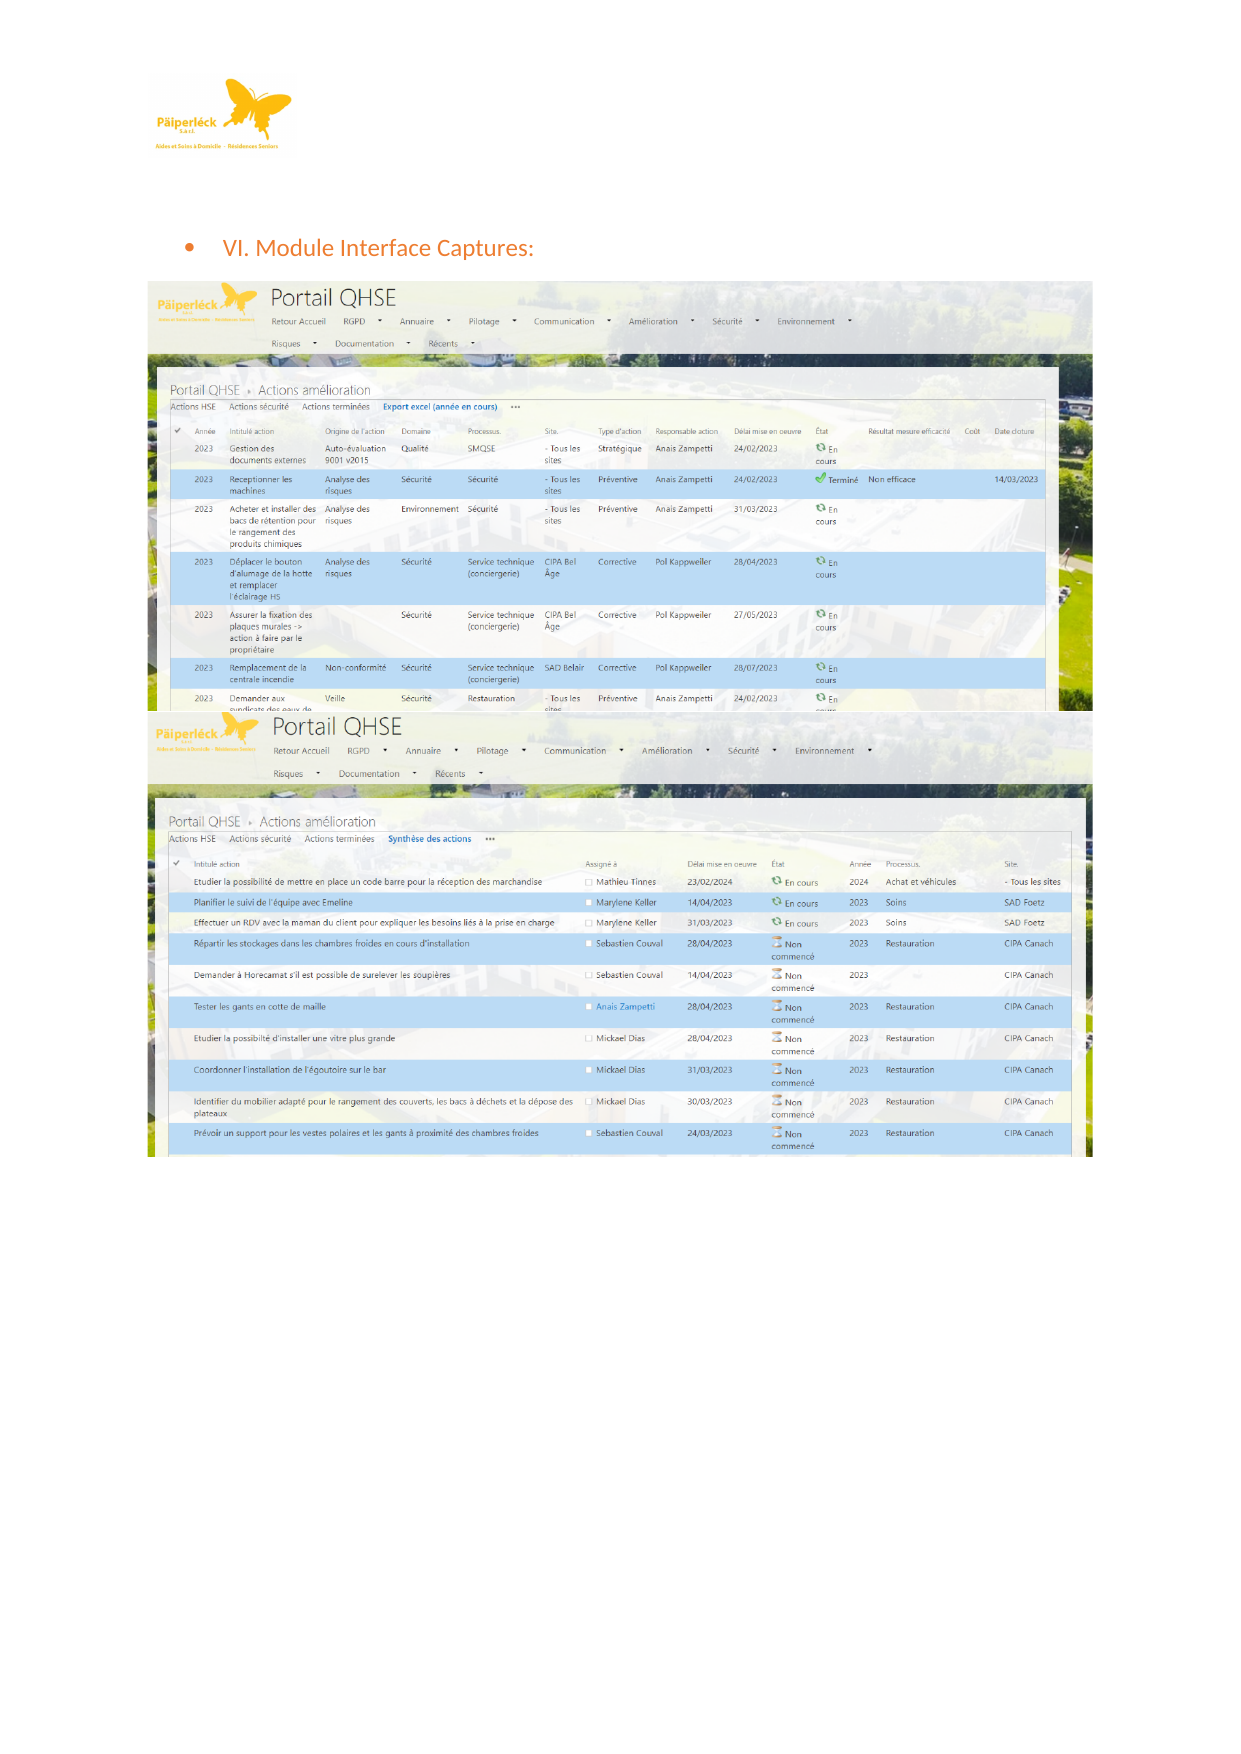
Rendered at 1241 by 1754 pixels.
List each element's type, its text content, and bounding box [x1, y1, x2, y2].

list VI. Module Interface Captures: [185, 232, 1093, 262]
